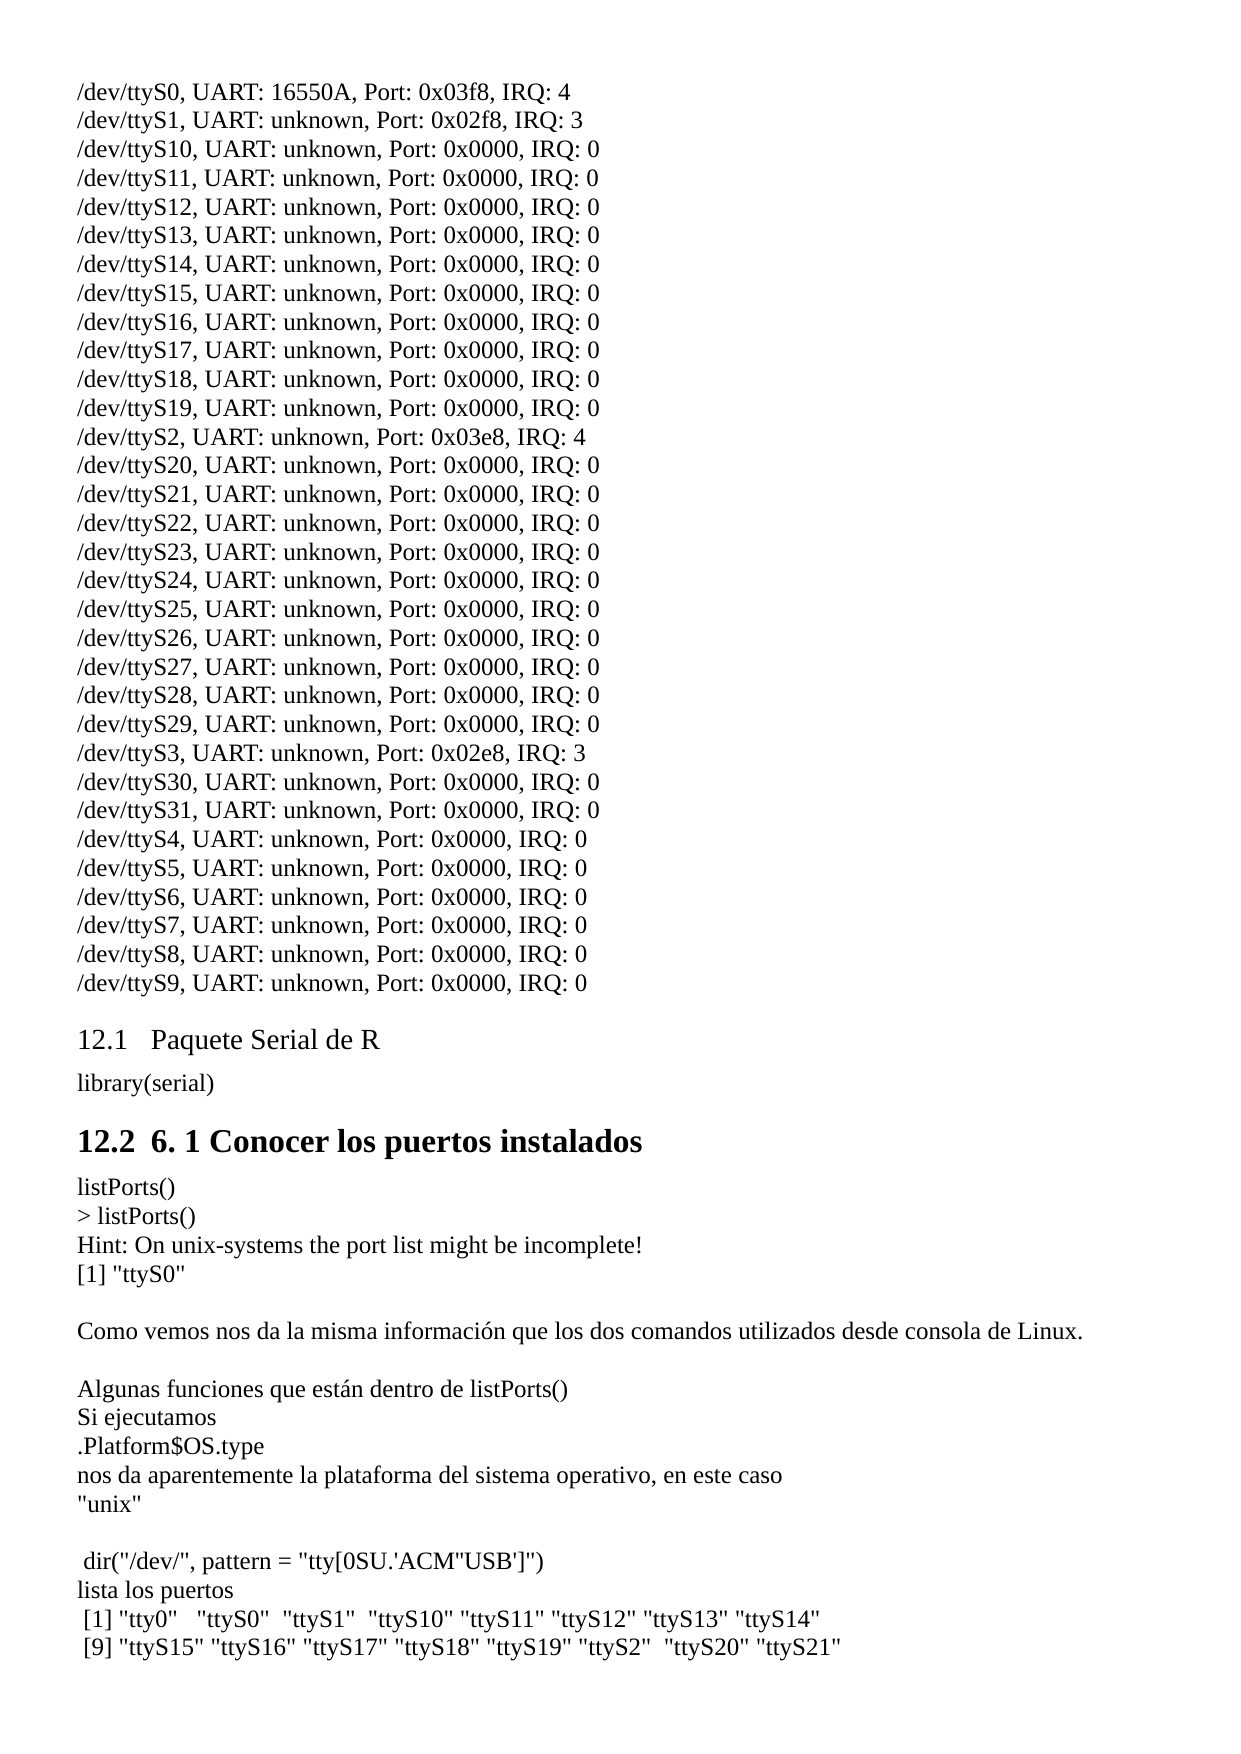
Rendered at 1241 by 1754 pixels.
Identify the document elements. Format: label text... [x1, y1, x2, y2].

text /dev/ttyS27, UART: unknown, Port: 0x0000, IRQ: 0 [77, 652, 1163, 681]
text /dev/ttyS22, UART: unknown, Port: 0x0000, IRQ: 0 [77, 508, 1163, 537]
text /dev/ttyS9, UART: unknown, Port: 0x0000, IRQ: 0 [77, 968, 1163, 997]
text dir("/dev/", pattern = "tty[0SU.'ACM''USB']") [77, 1546, 1163, 1575]
text /dev/ttyS18, UART: unknown, Port: 0x0000, IRQ: 0 [77, 364, 1163, 393]
text /dev/ttyS15, UART: unknown, Port: 0x0000, IRQ: 0 [77, 278, 1163, 307]
subtitle Paquete Serial de R [77, 1022, 1163, 1055]
text /dev/ttyS6, UART: unknown, Port: 0x0000, IRQ: 0 [77, 882, 1163, 911]
text /dev/ttyS3, UART: unknown, Port: 0x02e8, IRQ: 3 [77, 738, 1163, 767]
text /dev/ttyS19, UART: unknown, Port: 0x0000, IRQ: 0 [77, 393, 1163, 422]
text [9] "ttyS15" "ttyS16" "ttyS17" "ttyS18" "ttyS19" "ttyS2" "ttyS20" "ttyS21" [77, 1632, 1163, 1661]
text /dev/ttyS1, UART: unknown, Port: 0x02f8, IRQ: 3 [77, 106, 1163, 134]
text .Platform$OS.type [77, 1431, 1163, 1460]
text > listPorts() [77, 1201, 1163, 1230]
text /dev/ttyS5, UART: unknown, Port: 0x0000, IRQ: 0 [77, 853, 1163, 882]
text /dev/ttyS20, UART: unknown, Port: 0x0000, IRQ: 0 [77, 451, 1163, 479]
text /dev/ttyS2, UART: unknown, Port: 0x03e8, IRQ: 4 [77, 422, 1163, 451]
text /dev/ttyS13, UART: unknown, Port: 0x0000, IRQ: 0 [77, 221, 1163, 249]
text /dev/ttyS11, UART: unknown, Port: 0x0000, IRQ: 0 [77, 163, 1163, 192]
text [1] "tty0" "ttyS0" "ttyS1" "ttyS10" "ttyS11" "ttyS12" "ttyS13" "ttyS14" [77, 1604, 1163, 1632]
text /dev/ttyS8, UART: unknown, Port: 0x0000, IRQ: 0 [77, 939, 1163, 968]
text "unix" [77, 1489, 1163, 1517]
text /dev/ttyS17, UART: unknown, Port: 0x0000, IRQ: 0 [77, 336, 1163, 364]
text /dev/ttyS16, UART: unknown, Port: 0x0000, IRQ: 0 [77, 307, 1163, 336]
text Hint: On unix-systems the port list might be incomplete! [77, 1230, 1163, 1259]
text listPorts() [77, 1172, 1163, 1201]
text /dev/ttyS28, UART: unknown, Port: 0x0000, IRQ: 0 [77, 681, 1163, 709]
text /dev/ttyS25, UART: unknown, Port: 0x0000, IRQ: 0 [77, 594, 1163, 623]
text /dev/ttyS21, UART: unknown, Port: 0x0000, IRQ: 0 [77, 479, 1163, 508]
text nos da aparentemente la plataforma del sistema operativo, en este caso [77, 1460, 1163, 1489]
text library(serial) [77, 1068, 1163, 1097]
text [1] "ttyS0" [77, 1259, 1163, 1287]
text /dev/ttyS10, UART: unknown, Port: 0x0000, IRQ: 0 [77, 134, 1163, 163]
text /dev/ttyS4, UART: unknown, Port: 0x0000, IRQ: 0 [77, 824, 1163, 853]
text lista los puertos [77, 1575, 1163, 1604]
text Como vemos nos da la misma información que los dos comandos utilizados desde consola de Linux. [77, 1316, 1163, 1345]
text Algunas funciones que están dentro de listPorts() [77, 1374, 1163, 1402]
subtitle 6. 1 Conocer los puertos instalados [77, 1122, 1163, 1160]
text /dev/ttyS26, UART: unknown, Port: 0x0000, IRQ: 0 [77, 623, 1163, 652]
text /dev/ttyS14, UART: unknown, Port: 0x0000, IRQ: 0 [77, 249, 1163, 278]
text /dev/ttyS31, UART: unknown, Port: 0x0000, IRQ: 0 [77, 796, 1163, 824]
text /dev/ttyS12, UART: unknown, Port: 0x0000, IRQ: 0 [77, 192, 1163, 221]
text /dev/ttyS7, UART: unknown, Port: 0x0000, IRQ: 0 [77, 911, 1163, 939]
text /dev/ttyS24, UART: unknown, Port: 0x0000, IRQ: 0 [77, 566, 1163, 594]
text /dev/ttyS30, UART: unknown, Port: 0x0000, IRQ: 0 [77, 767, 1163, 796]
text Si ejecutamos [77, 1402, 1163, 1431]
text /dev/ttyS29, UART: unknown, Port: 0x0000, IRQ: 0 [77, 709, 1163, 738]
text /dev/ttyS23, UART: unknown, Port: 0x0000, IRQ: 0 [77, 537, 1163, 566]
text /dev/ttyS0, UART: 16550A, Port: 0x03f8, IRQ: 4 [77, 77, 1163, 106]
